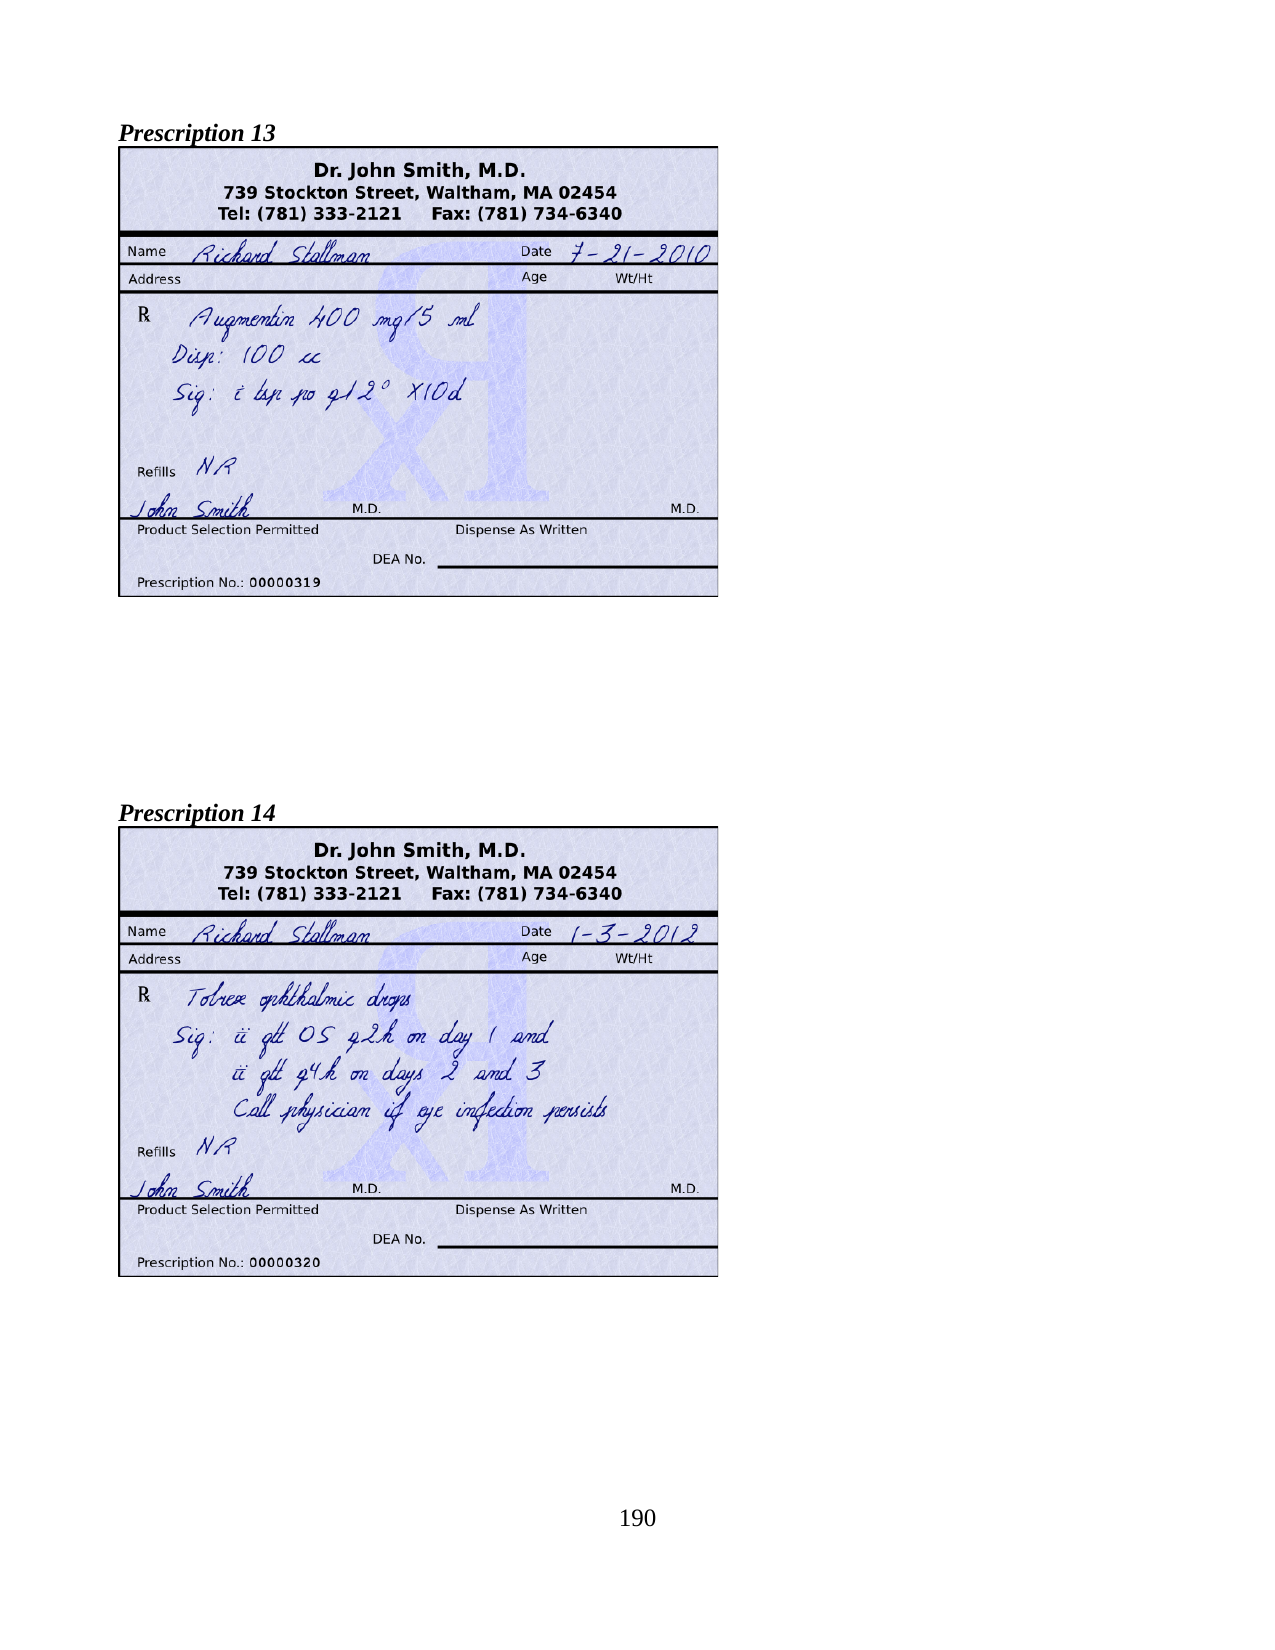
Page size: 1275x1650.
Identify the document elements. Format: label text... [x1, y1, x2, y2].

text Prescription 13 [118, 118, 1157, 147]
picture [118, 146, 719, 597]
text Prescription 14 [118, 798, 1157, 827]
picture [118, 826, 719, 1277]
